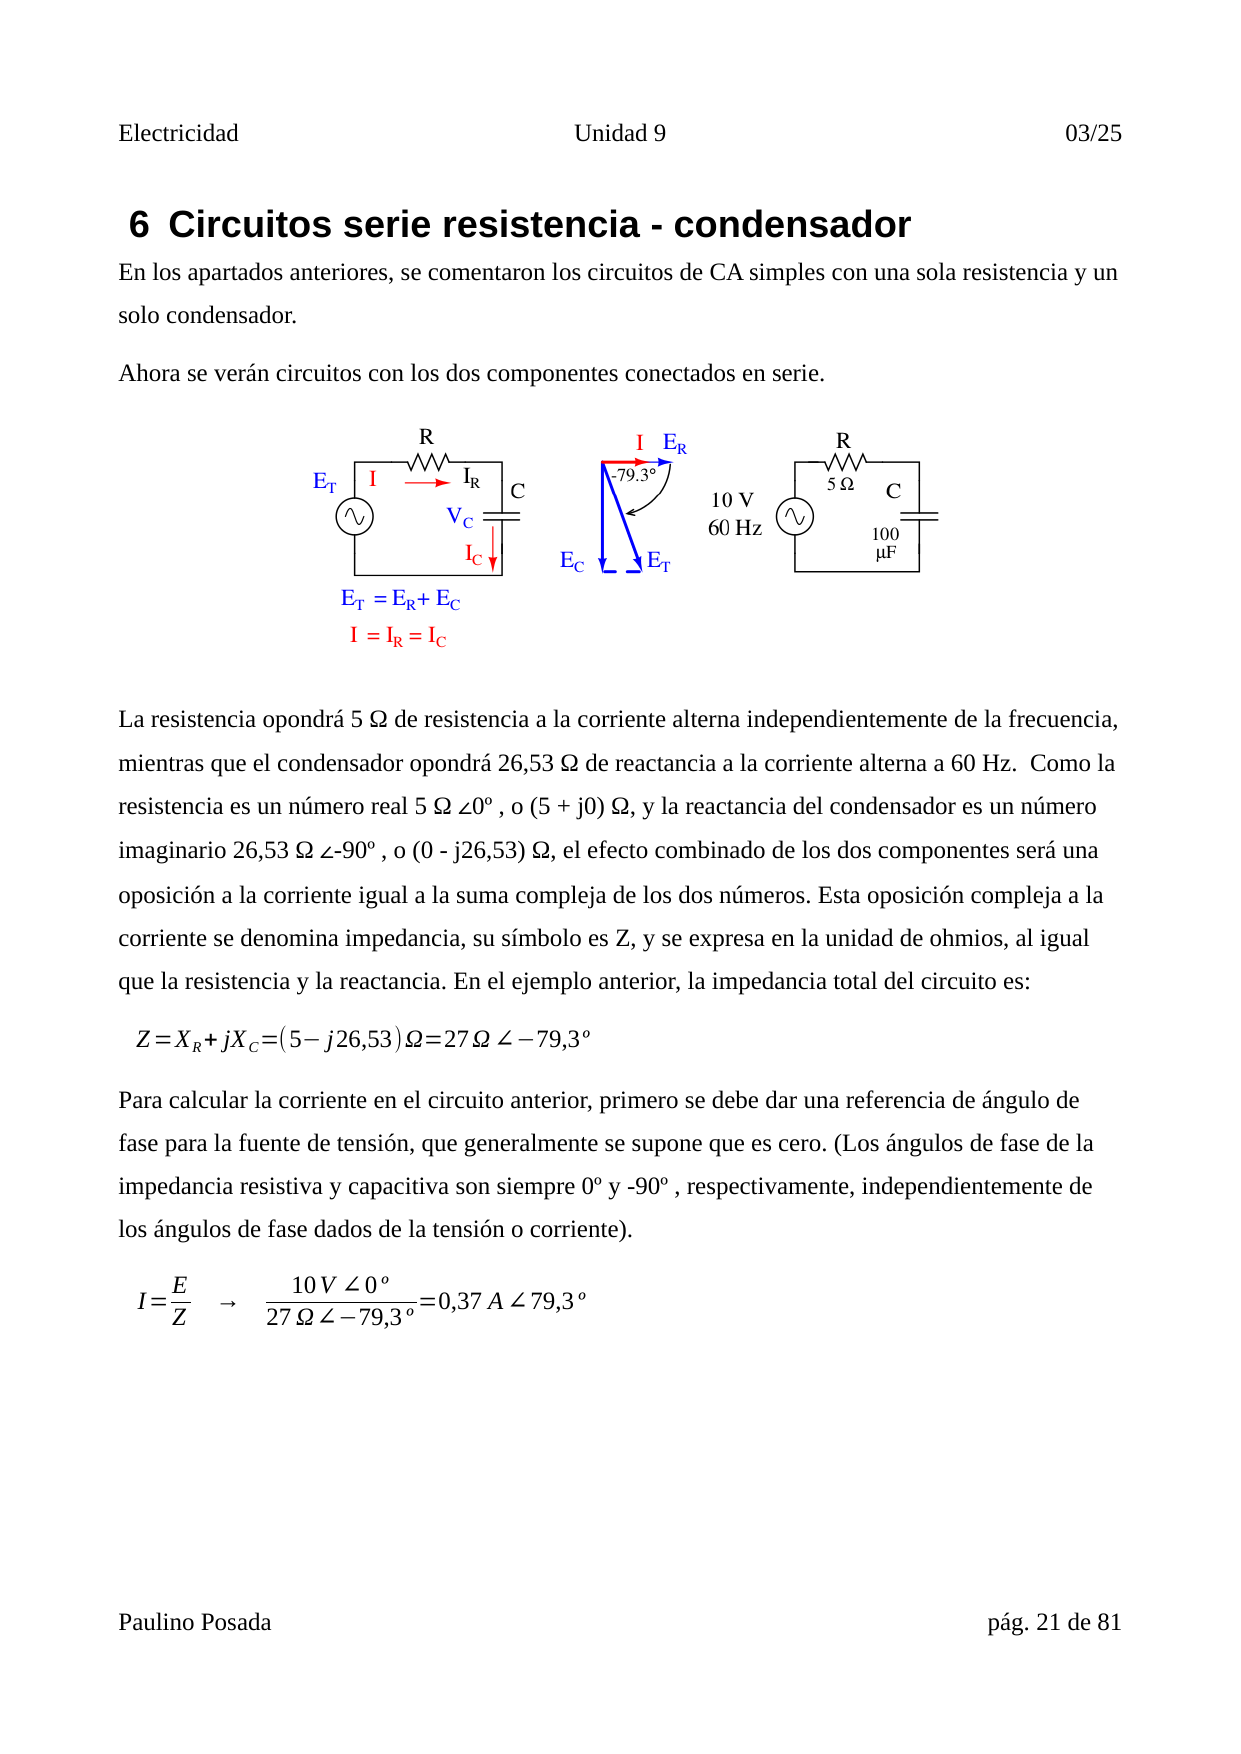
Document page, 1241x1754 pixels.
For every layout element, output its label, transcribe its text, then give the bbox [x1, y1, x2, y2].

text En los apartados anteriores, se comentaron los circuitos de CA simples con una sola resistencia y un solo condensador. [118, 257, 1122, 329]
text Para calcular la corriente en el circuito anterior, primero se debe dar una referencia de ángulo de fase para la fuente de tensión, que generalmente se supone que es cero. (Los ángulos de fase de la impedancia resistiva y capacitiva son siempre 0º y -90º , respectivamente, independientemente de los ángulos de fase dados de la tensión o corriente). [118, 1085, 1122, 1243]
text Ahora se verán circuitos con los dos componentes conectados en serie. [118, 358, 1122, 387]
text La resistencia opondrá 5 Ω de resistencia a la corriente alterna independientemente de la frecuencia, mientras que el condensador opondrá 26,53 Ω de reactancia a la corriente alterna a 60 Hz. Como la resistencia es un número real 5 Ω ∠0º , o (5 + j0) Ω, y la reactancia del condensador es un número imaginario 26,53 Ω ∠-90º , o (0 - j26,53) Ω, el efecto combinado de los dos componentes será una oposición a la corriente igual a la suma compleja de los dos números. Esta oposición compleja a la corriente se denomina impedancia, su símbolo es Z, y se expresa en la unidad de ohmios, al igual que la resistencia y la reactancia. En el ejemplo anterior, la impedancia total del circuito es: [118, 704, 1122, 995]
subtitle Circuitos serie resistencia - condensador [118, 201, 1122, 245]
picture [295, 416, 945, 655]
text → [118, 1272, 1122, 1331]
